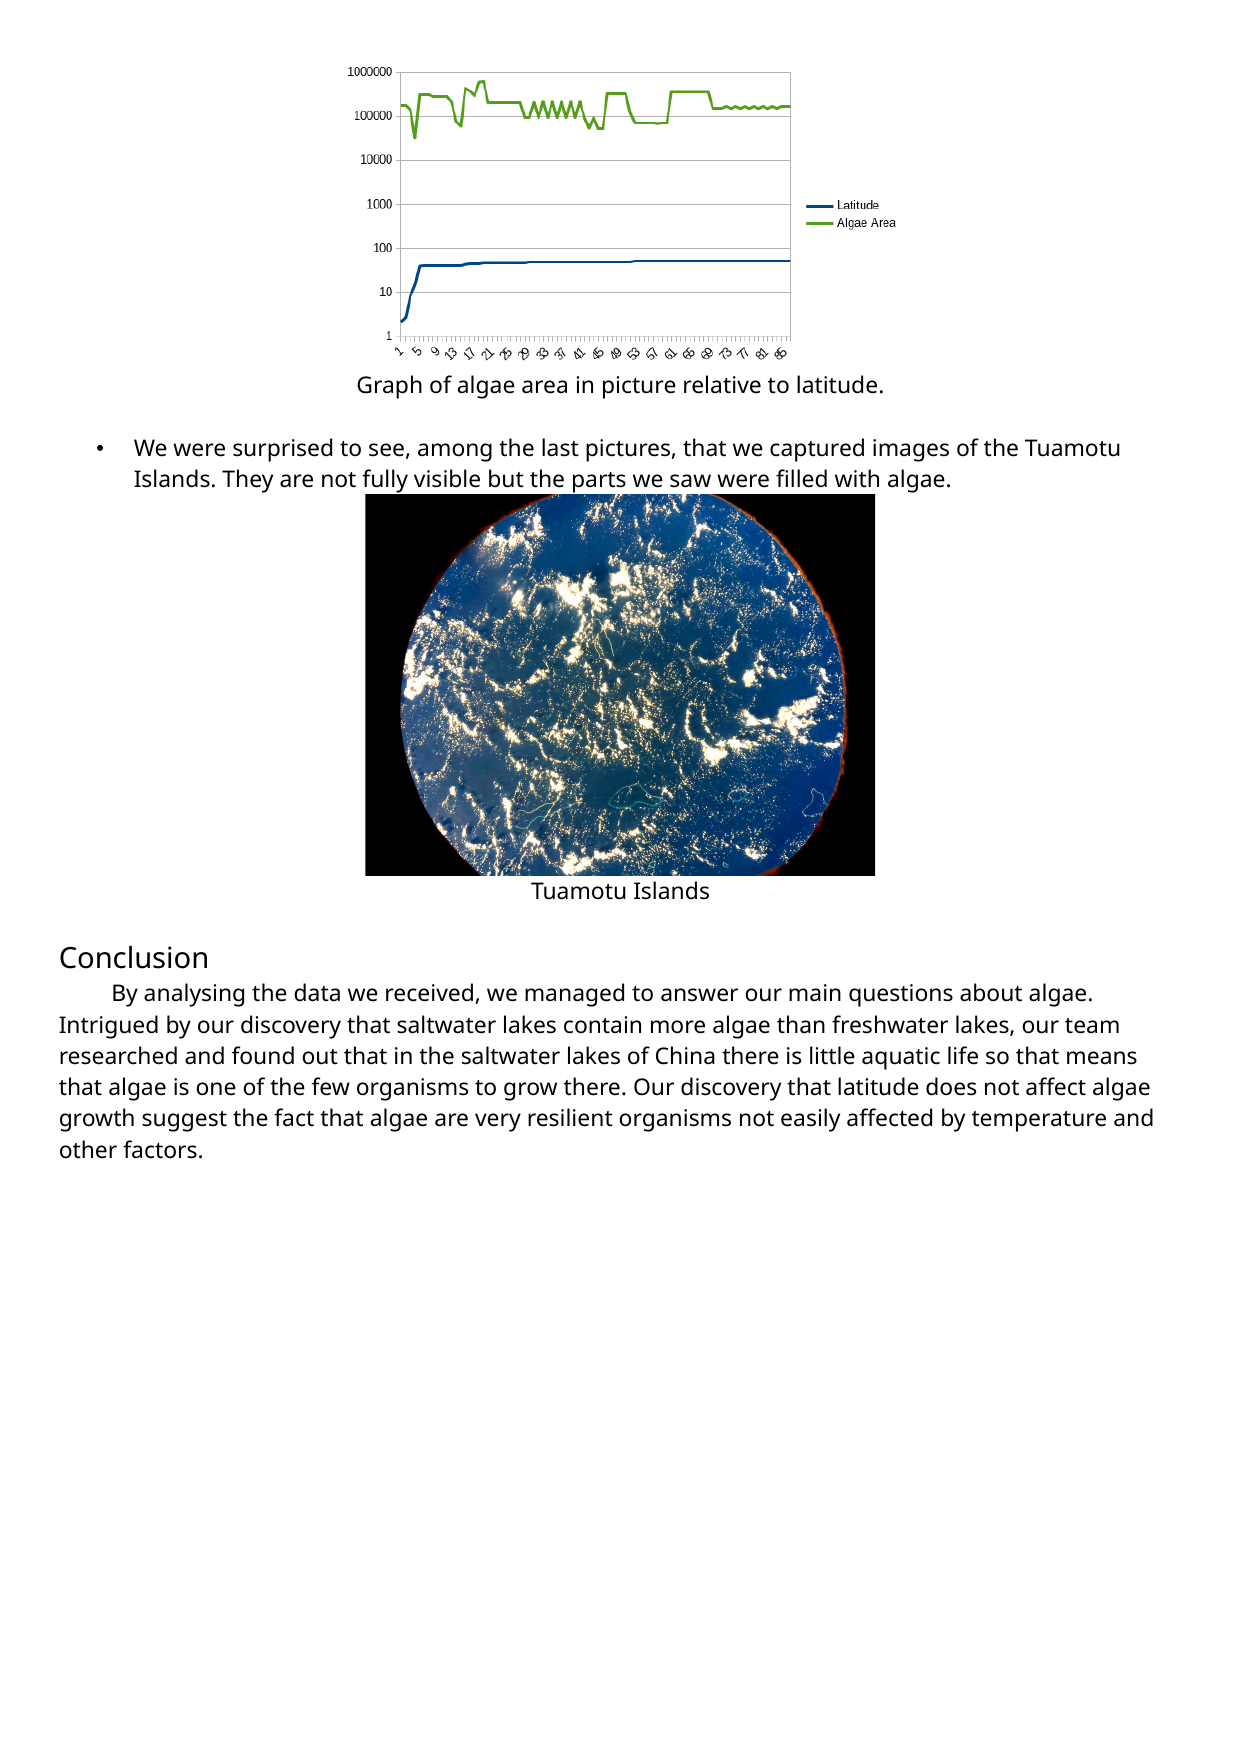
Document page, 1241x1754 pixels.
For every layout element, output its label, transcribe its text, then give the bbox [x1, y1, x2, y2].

table_cell Graph of algae area in picture relative to latitude. [59, 369, 1182, 400]
text Conclusion [58, 938, 1182, 977]
table_header [906, 59, 1182, 369]
picture [365, 494, 876, 876]
list We were surprised to see, among the last pictures, that we captured images of the Tuamotu Islands. They are not fully visible but the parts we saw were filled with algae. [96, 432, 1182, 494]
table_header [59, 59, 335, 369]
table_header [876, 494, 1182, 875]
text By analysing the data we received, we managed to answer our main questions about algae. Intrigued by our discovery that saltwater lakes contain more algae than freshwater lakes, our team researched and found out that in the saltwater lakes of China there is little aquatic life so that means that algae is one of the few organisms to grow there. Our discovery that latitude does not affect algae growth suggest the fact that algae are very resilient organisms not easily affected by temperature and other factors. [58, 977, 1182, 1165]
table_cell Tuamotu Islands [59, 875, 1182, 906]
table_header [59, 494, 365, 875]
picture [335, 58, 906, 369]
